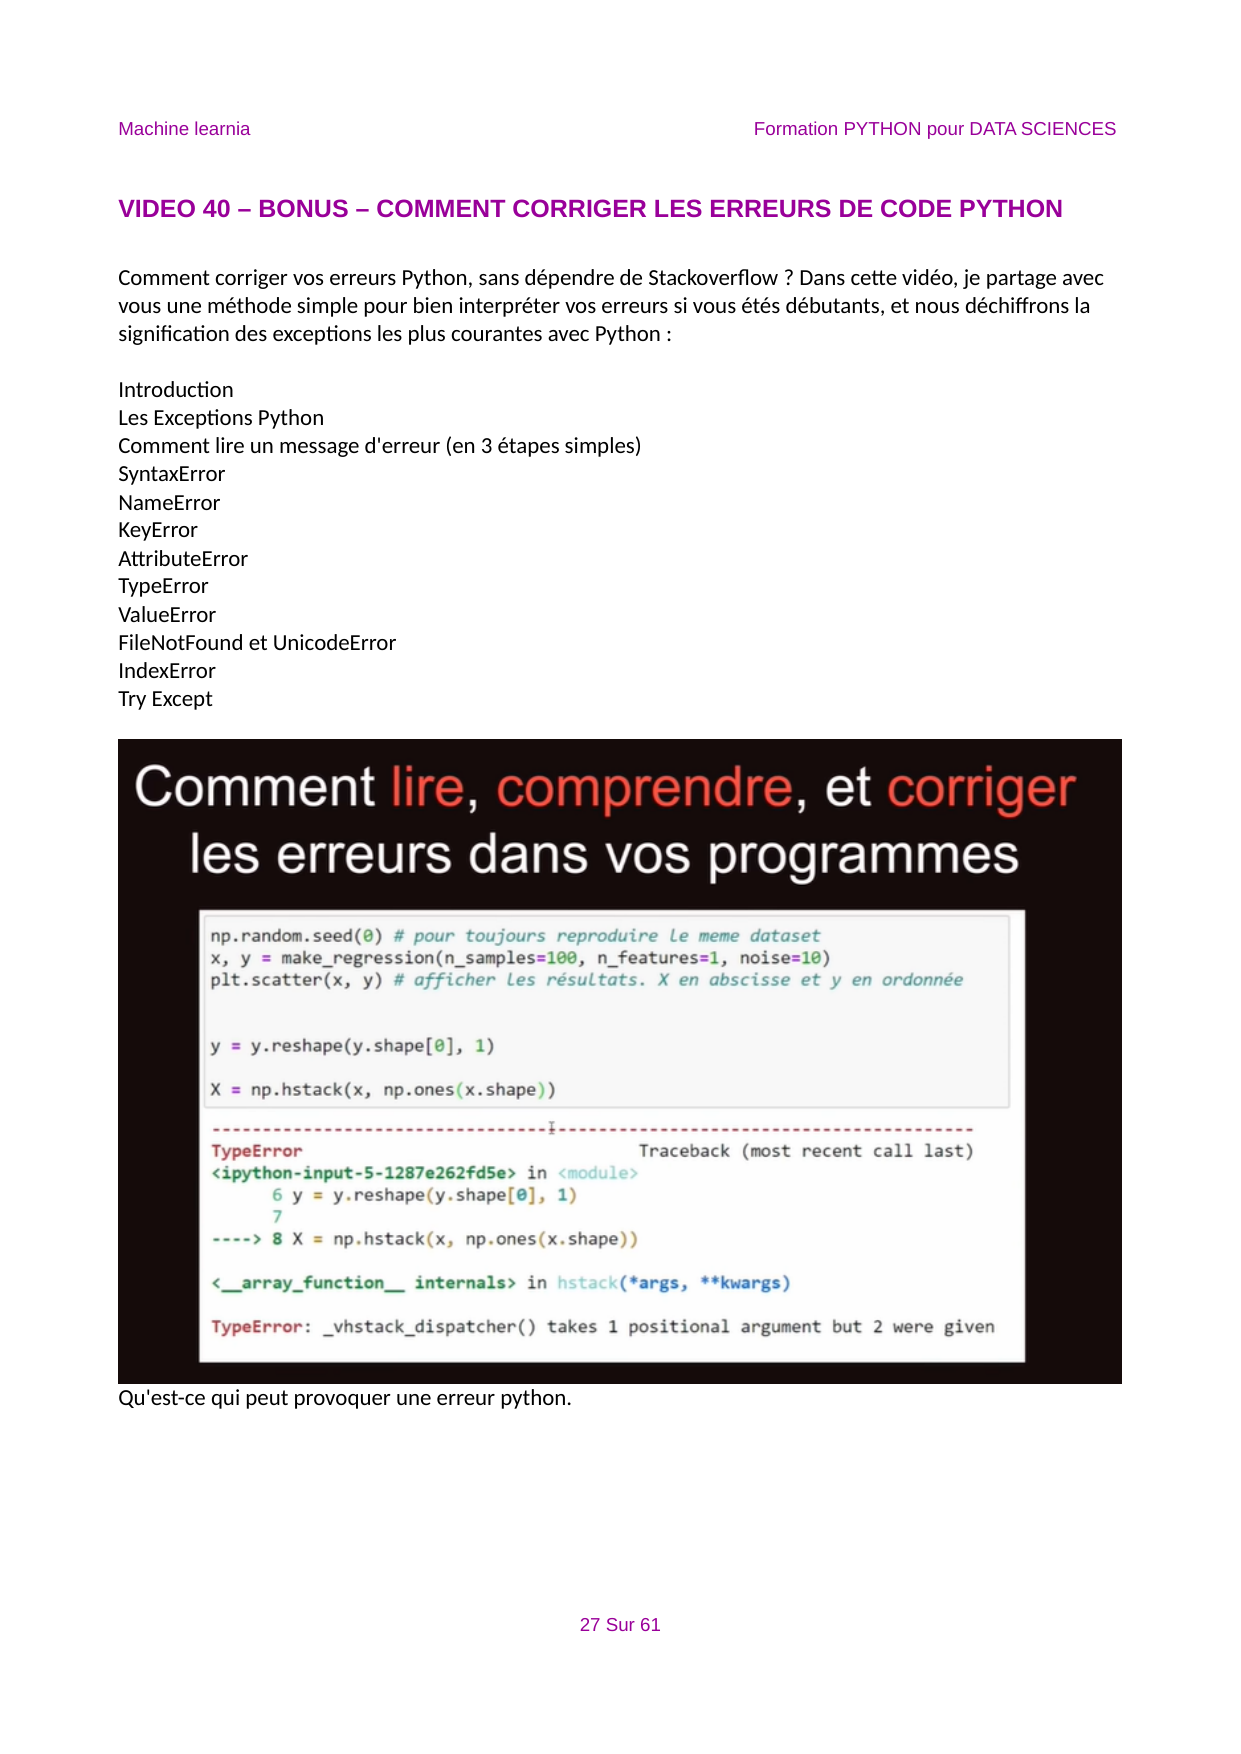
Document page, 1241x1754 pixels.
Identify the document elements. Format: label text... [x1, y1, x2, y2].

text ValueError [118, 600, 1122, 628]
text IndexError [118, 656, 1122, 684]
text SyntaxError [118, 459, 1122, 488]
text FileNotFound et UnicodeError [118, 628, 1122, 656]
text Introduction [118, 376, 1122, 403]
text Try Except [118, 684, 1122, 712]
text NameError [118, 488, 1122, 516]
text TypeError [118, 572, 1122, 600]
text KeyError [118, 516, 1122, 544]
subtitle VIDEO 40 – BONUS – COMMENT CORRIGER LES ERREURS DE CODE PYTHON [118, 194, 1122, 223]
text Comment lire un message d'erreur (en 3 étapes simples) [118, 432, 1122, 459]
picture [118, 739, 1122, 1384]
text Comment corriger vos erreurs Python, sans dépendre de Stackoverflow ? Dans cette vidéo, je partage avec vous une méthode simple pour bien interpréter vos erreurs si vous étés débutants, et nous déchiffrons la signification des exceptions les plus courantes avec Python : [118, 263, 1122, 347]
text Les Exceptions Python [118, 403, 1122, 432]
text AttributeError [118, 544, 1122, 572]
text Qu'est-ce qui peut provoquer une erreur python. [118, 1384, 1122, 1411]
